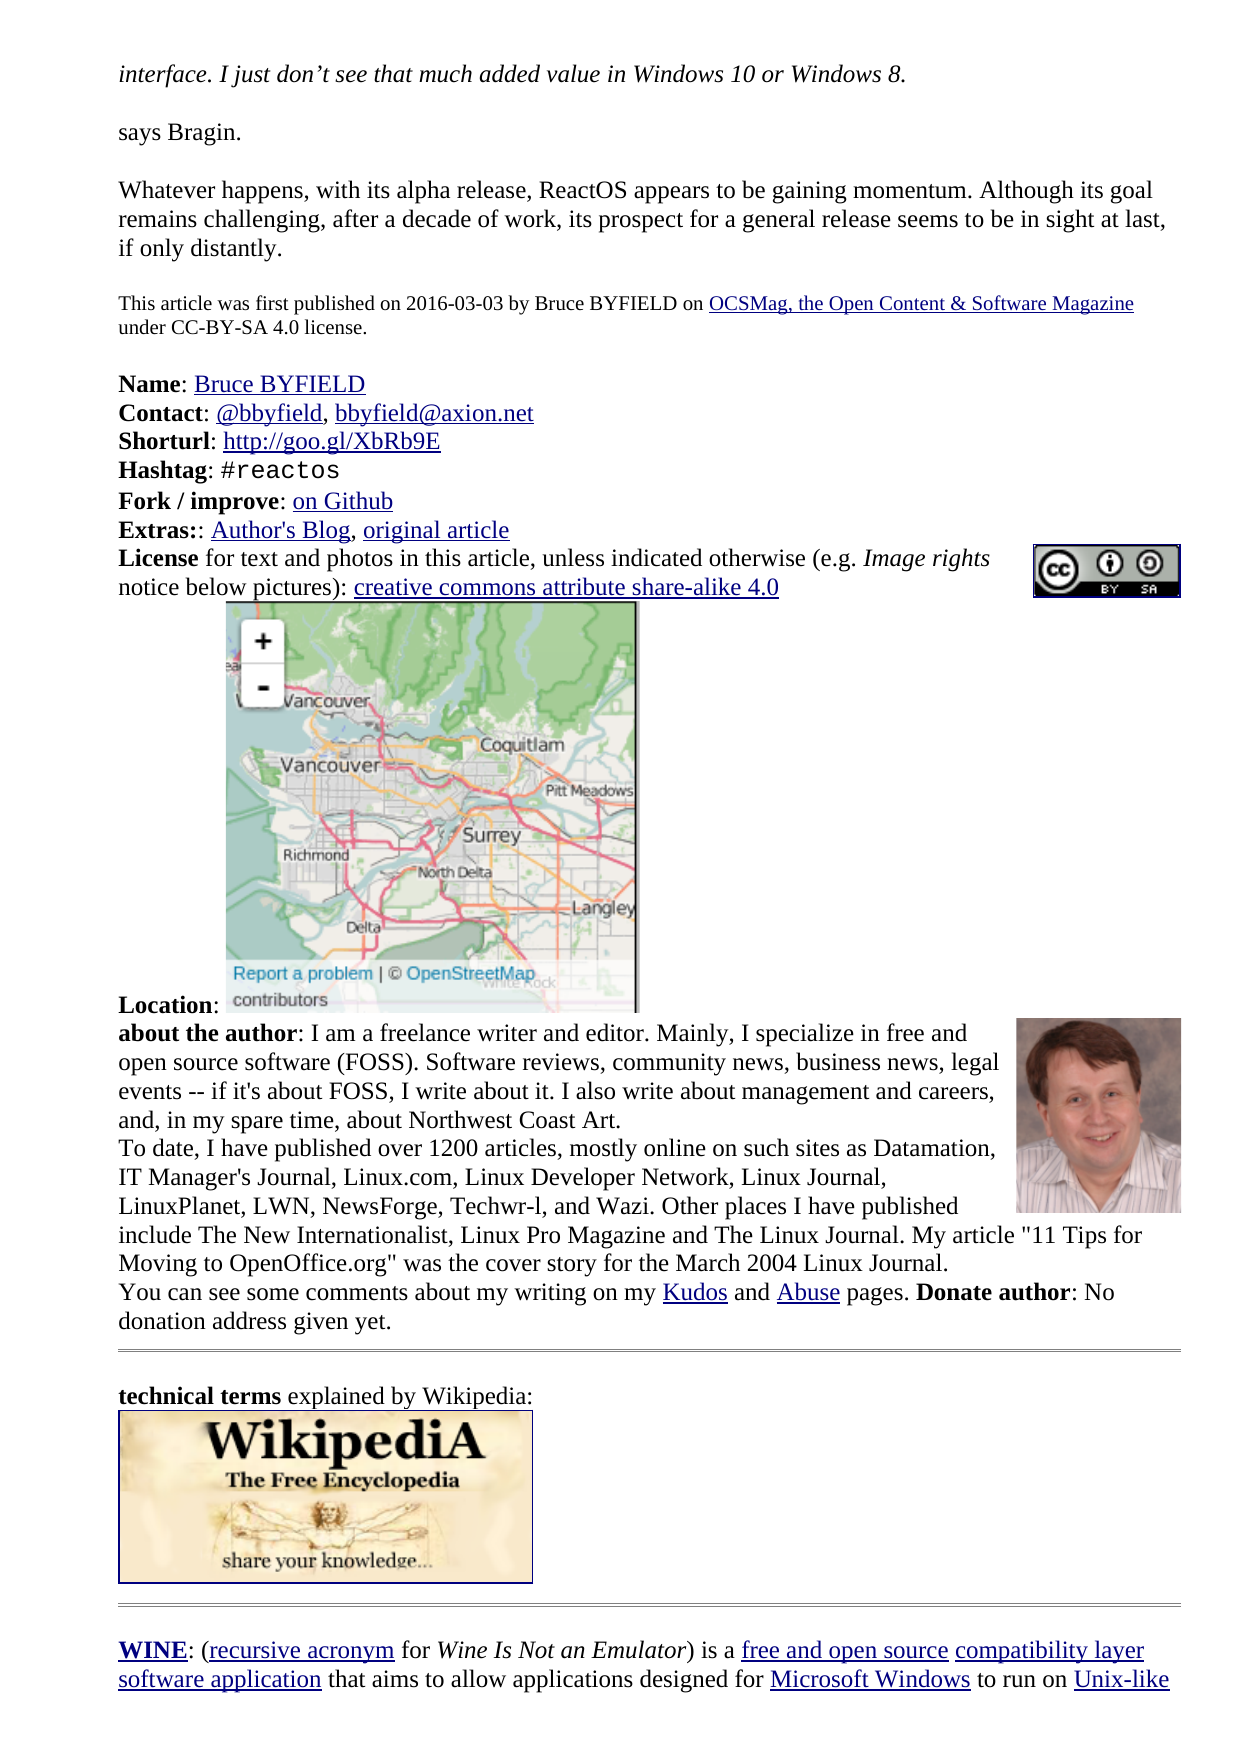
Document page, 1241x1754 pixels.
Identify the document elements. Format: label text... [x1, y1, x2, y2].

text This article was first published on 2016-03-03 by Bruce BYFIELD on OCSMag, the Open Content & Software Magazine under CC-BY-SA 4.0 license. [118, 291, 1181, 339]
text technical terms explained by Wikipedia: [118, 1381, 1181, 1589]
text Name: Bruce BYFIELD Contact: @bbyfield, bbyfield@axion.net Shorturl: http://goo.gl/XbRb9E Hashtag: #reactos Fork / improve: on Github Extras:: Author's Blog, original article License for text and photos in this article, unless indicated otherwise (e.g. Image rights notice below pictures): creative commons attribute share-alike 4.0 Location: about the author: I am a freelance writer and editor. Mainly, I specialize in free and open source software (FOSS). Software reviews, community news, business news, legal events -- if it's about FOSS, I write about it. I also write about management and careers, and, in my spare time, about Northwest Coast Art. To date, I have published over 1200 articles, mostly online on such sites as Datamation, IT Manager's Journal, Linux.com, Linux Developer Network, Linux Journal, LinuxPlanet, LWN, NewsForge, Techwr-l, and Wazi. Other places I have published include The New Internationalist, Linux Pro Magazine and The Linux Journal. My article "11 Tips for Moving to OpenOffice.org" was the cover story for the March 2004 Linux Journal. You can see some comments about my writing on my Kudos and Abuse pages. Donate author: No donation address given yet. [118, 369, 1181, 1335]
text interface. I just don’t see that much added value in Windows 10 or Windows 8. [118, 59, 1181, 88]
picture [225, 601, 640, 1013]
picture [120, 1411, 532, 1582]
picture [1016, 1018, 1182, 1213]
text WINE: (recursive acronym for Wine Is Not an Emulator) is a free and open source compatibility layer software application that aims to allow applications designed for Microsoft Windows to run on Unix-like [118, 1635, 1181, 1693]
picture [1034, 545, 1179, 596]
text Whatever happens, with its alpha release, ReactOS appears to be gaining momentum. Although its goal remains challenging, after a decade of work, its prospect for a general release seems to be in sight at last, if only distantly. [118, 176, 1181, 262]
text says Bragin. [118, 117, 1181, 146]
